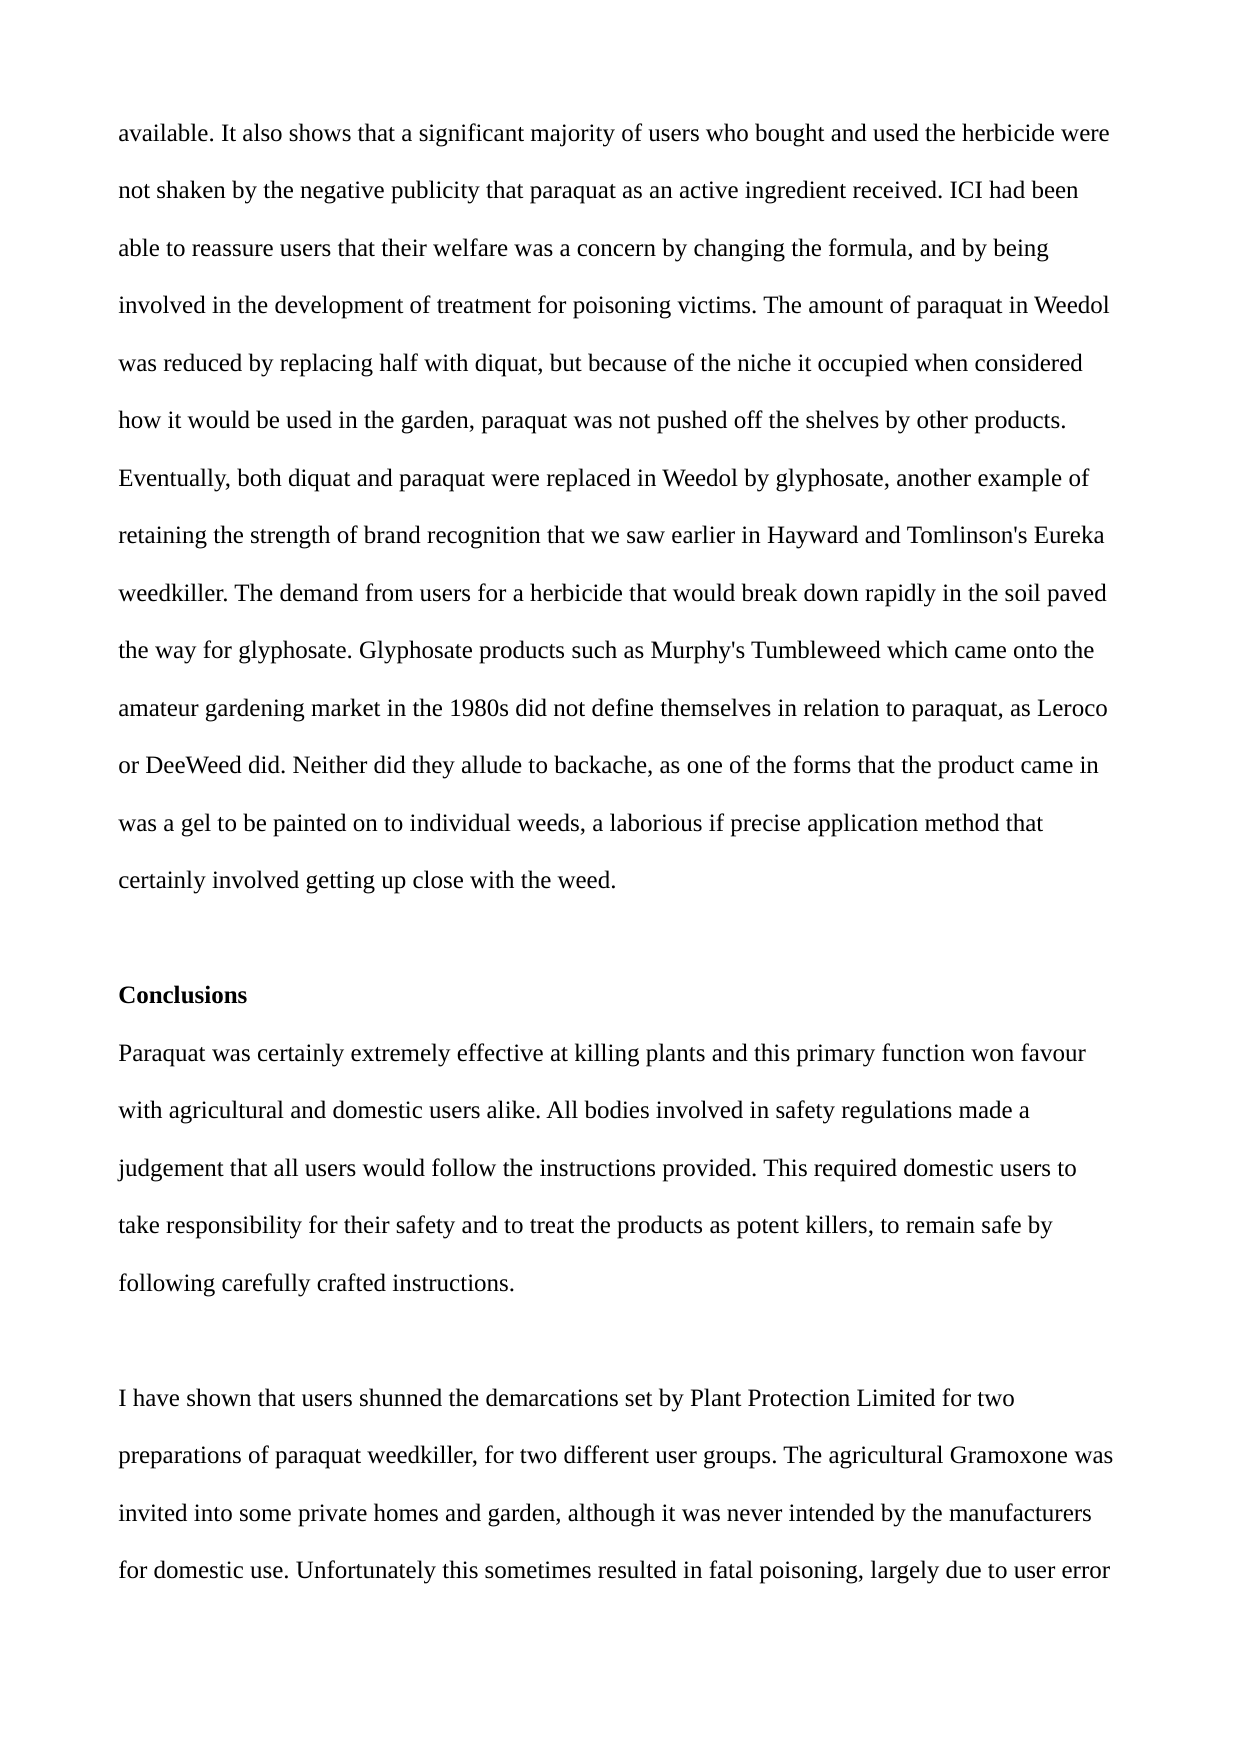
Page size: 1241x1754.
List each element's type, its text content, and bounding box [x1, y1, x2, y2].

text Conclusions [118, 981, 1122, 1009]
text Paraquat was certainly extremely effective at killing plants and this primary function won favour with agricultural and domestic users alike. All bodies involved in safety regulations made a judgement that all users would follow the instructions provided. This required domestic users to take responsibility for their safety and to treat the products as potent killers, to remain safe by following carefully crafted instructions. [118, 1038, 1122, 1297]
text I have shown that users shunned the demarcations set by Plant Protection Limited for two preparations of paraquat weedkiller, for two different user groups. The agricultural Gramoxone was invited into some private homes and garden, although it was never intended by the manufacturers for domestic use. Unfortunately this sometimes resulted in fatal poisoning, largely due to user error [118, 1383, 1122, 1584]
text available. It also shows that a significant majority of users who bought and used the herbicide were not shaken by the negative publicity that paraquat as an active ingredient received. ICI had been able to reassure users that their welfare was a concern by changing the formula, and by being involved in the development of treatment for poisoning victims. The amount of paraquat in Weedol was reduced by replacing half with diquat, but because of the niche it occupied when considered how it would be used in the garden, paraquat was not pushed off the shelves by other products. Eventually, both diquat and paraquat were replaced in Weedol by glyphosate, another example of retaining the strength of brand recognition that we saw earlier in Hayward and Tomlinson's Eureka weedkiller. The demand from users for a herbicide that would break down rapidly in the soil paved the way for glyphosate. Glyphosate products such as Murphy's Tumbleweed which came onto the amateur gardening market in the 1980s did not define themselves in relation to paraquat, as Leroco or DeeWeed did. Neither did they allude to backache, as one of the forms that the product came in was a gel to be painted on to individual weeds, a laborious if precise application method that certainly involved getting up close with the weed. [118, 118, 1122, 894]
